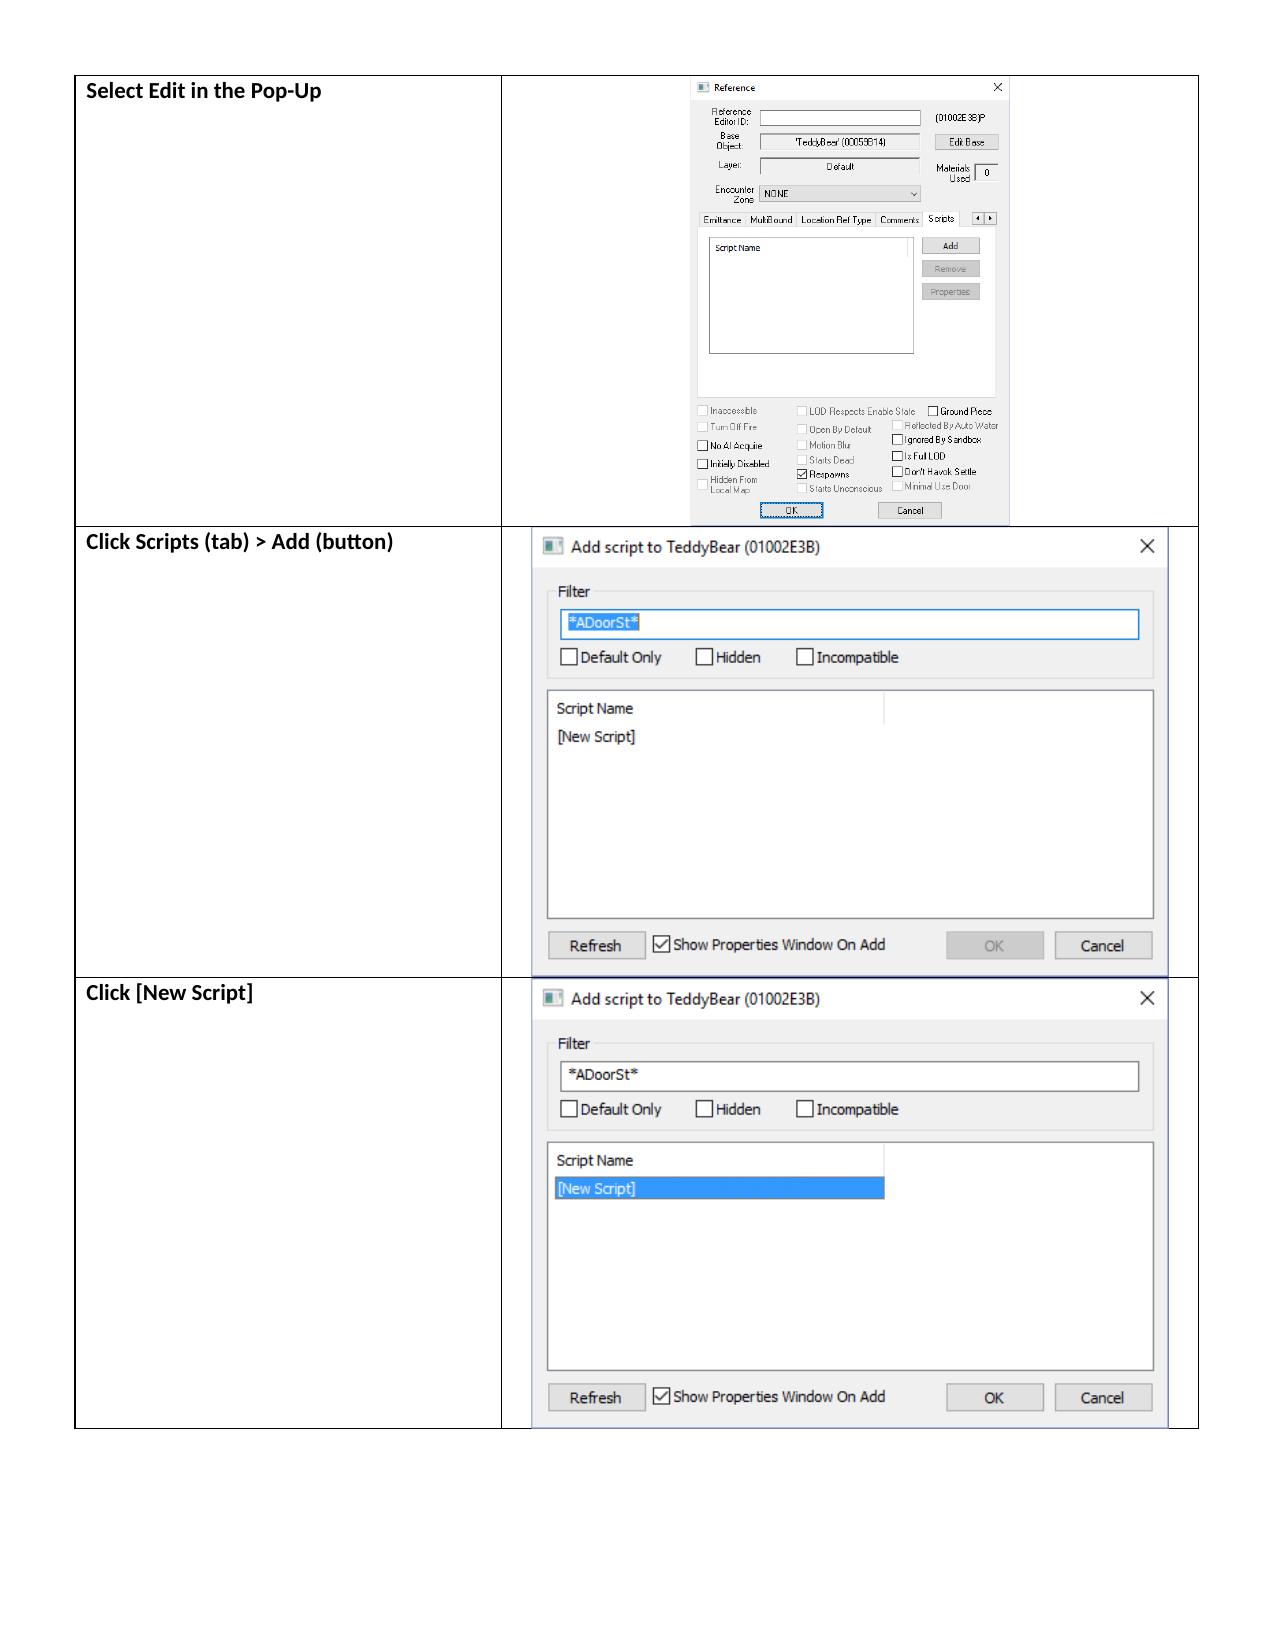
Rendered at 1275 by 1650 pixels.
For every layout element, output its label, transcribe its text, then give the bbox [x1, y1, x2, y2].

table_cell [502, 978, 531, 1428]
table_cell Click Scripts (tab) > Add (button) [76, 527, 501, 977]
table_cell [1169, 527, 1198, 977]
table_cell [1010, 76, 1198, 526]
table_cell [502, 527, 531, 977]
table_cell Click [New Script] [76, 978, 501, 1428]
table_cell [1169, 978, 1198, 1428]
table_cell Select Edit in the Pop-Up [76, 76, 501, 526]
table_cell [502, 76, 690, 526]
